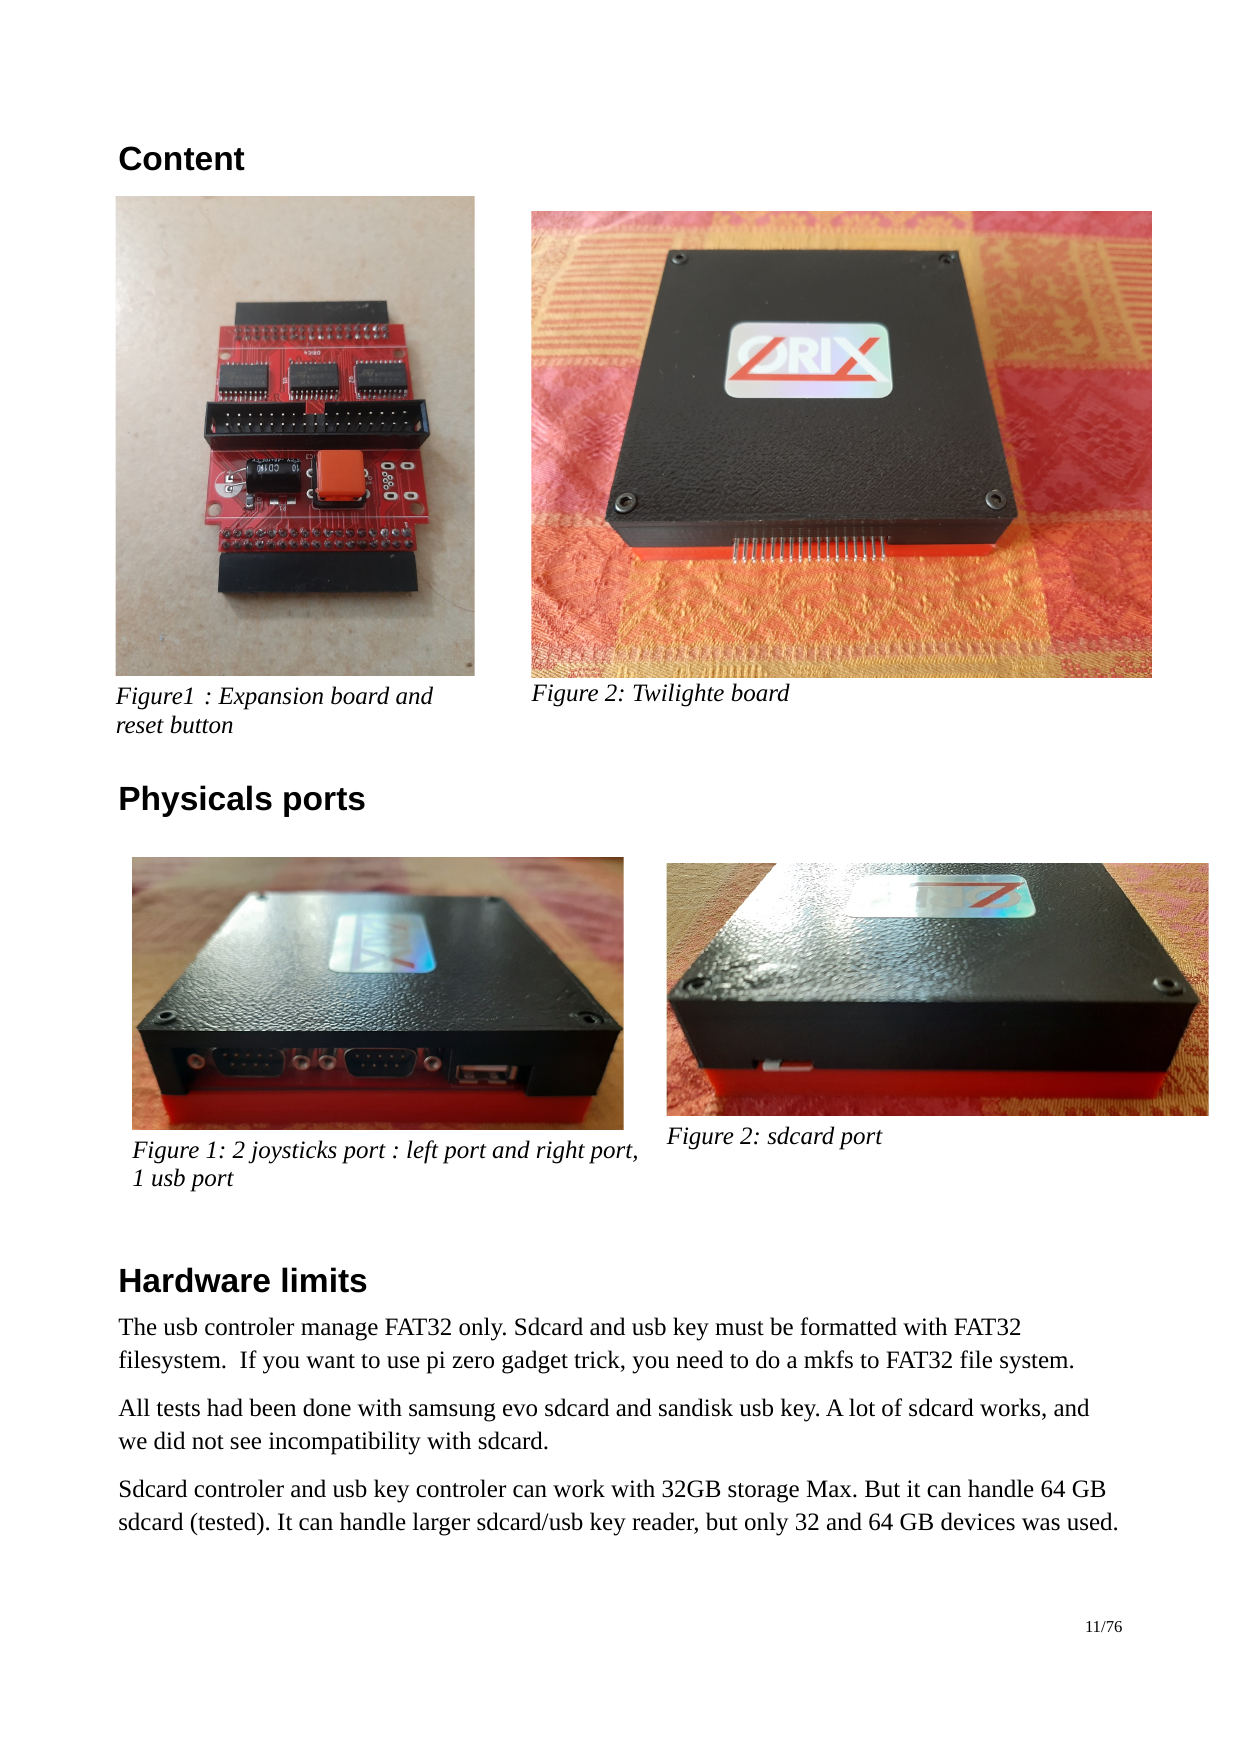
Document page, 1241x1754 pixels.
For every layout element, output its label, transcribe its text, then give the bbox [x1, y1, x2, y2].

text All tests had been done with samsung evo sdcard and sandisk usb key. A lot of sdcard works, and we did not see incompatibility with sdcard. [118, 1393, 1122, 1454]
text The usb controler manage FAT32 only. Sdcard and usb key must be formatted with FAT32 filesystem. If you want to use pi zero gadget trick, you need to do a mkfs to FAT32 file system. [118, 1312, 1122, 1374]
text Figure 1: 2 joysticks port : left port and right port, 1 usb port [132, 858, 655, 1192]
picture [115, 196, 475, 676]
text Sdcard controler and usb key controler can work with 32GB storage Max. But it can handle 64 GB sdcard (tested). It can handle larger sdcard/usb key reader, but only 32 and 64 GB devices was used. [118, 1474, 1122, 1535]
picture [531, 211, 1152, 678]
text Figure1 : Expansion board and reset button [116, 676, 475, 738]
text Figure 2: Twilighte board [531, 678, 1152, 707]
picture [132, 857, 624, 1130]
subtitle Content [118, 139, 1122, 178]
subtitle Hardware limits [118, 1261, 1122, 1299]
picture [666, 863, 1209, 1116]
text Figure 2: sdcard port [667, 1116, 1209, 1149]
subtitle Physicals ports [118, 778, 1122, 817]
